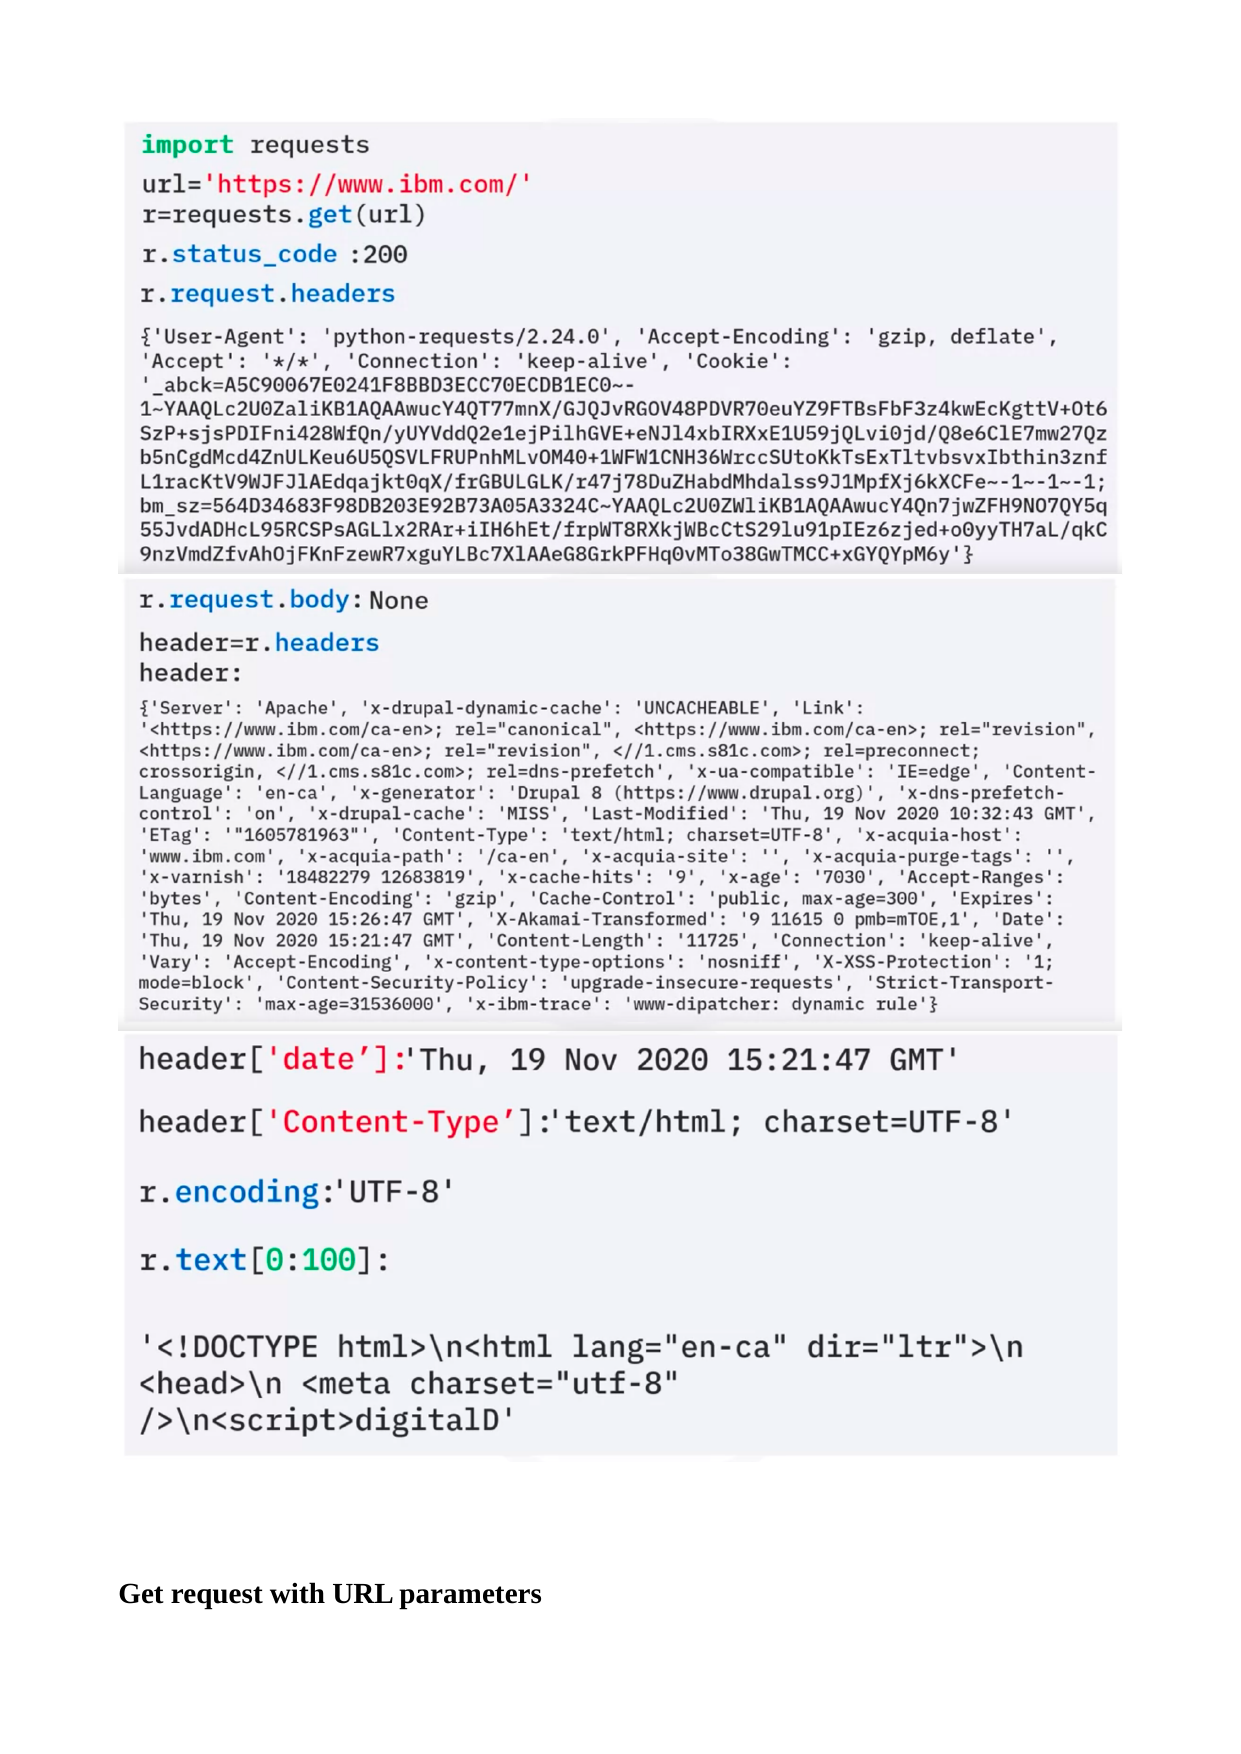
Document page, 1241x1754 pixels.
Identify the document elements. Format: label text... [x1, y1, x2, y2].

picture [118, 118, 1123, 1462]
text Get request with URL parameters [118, 1576, 1122, 1610]
